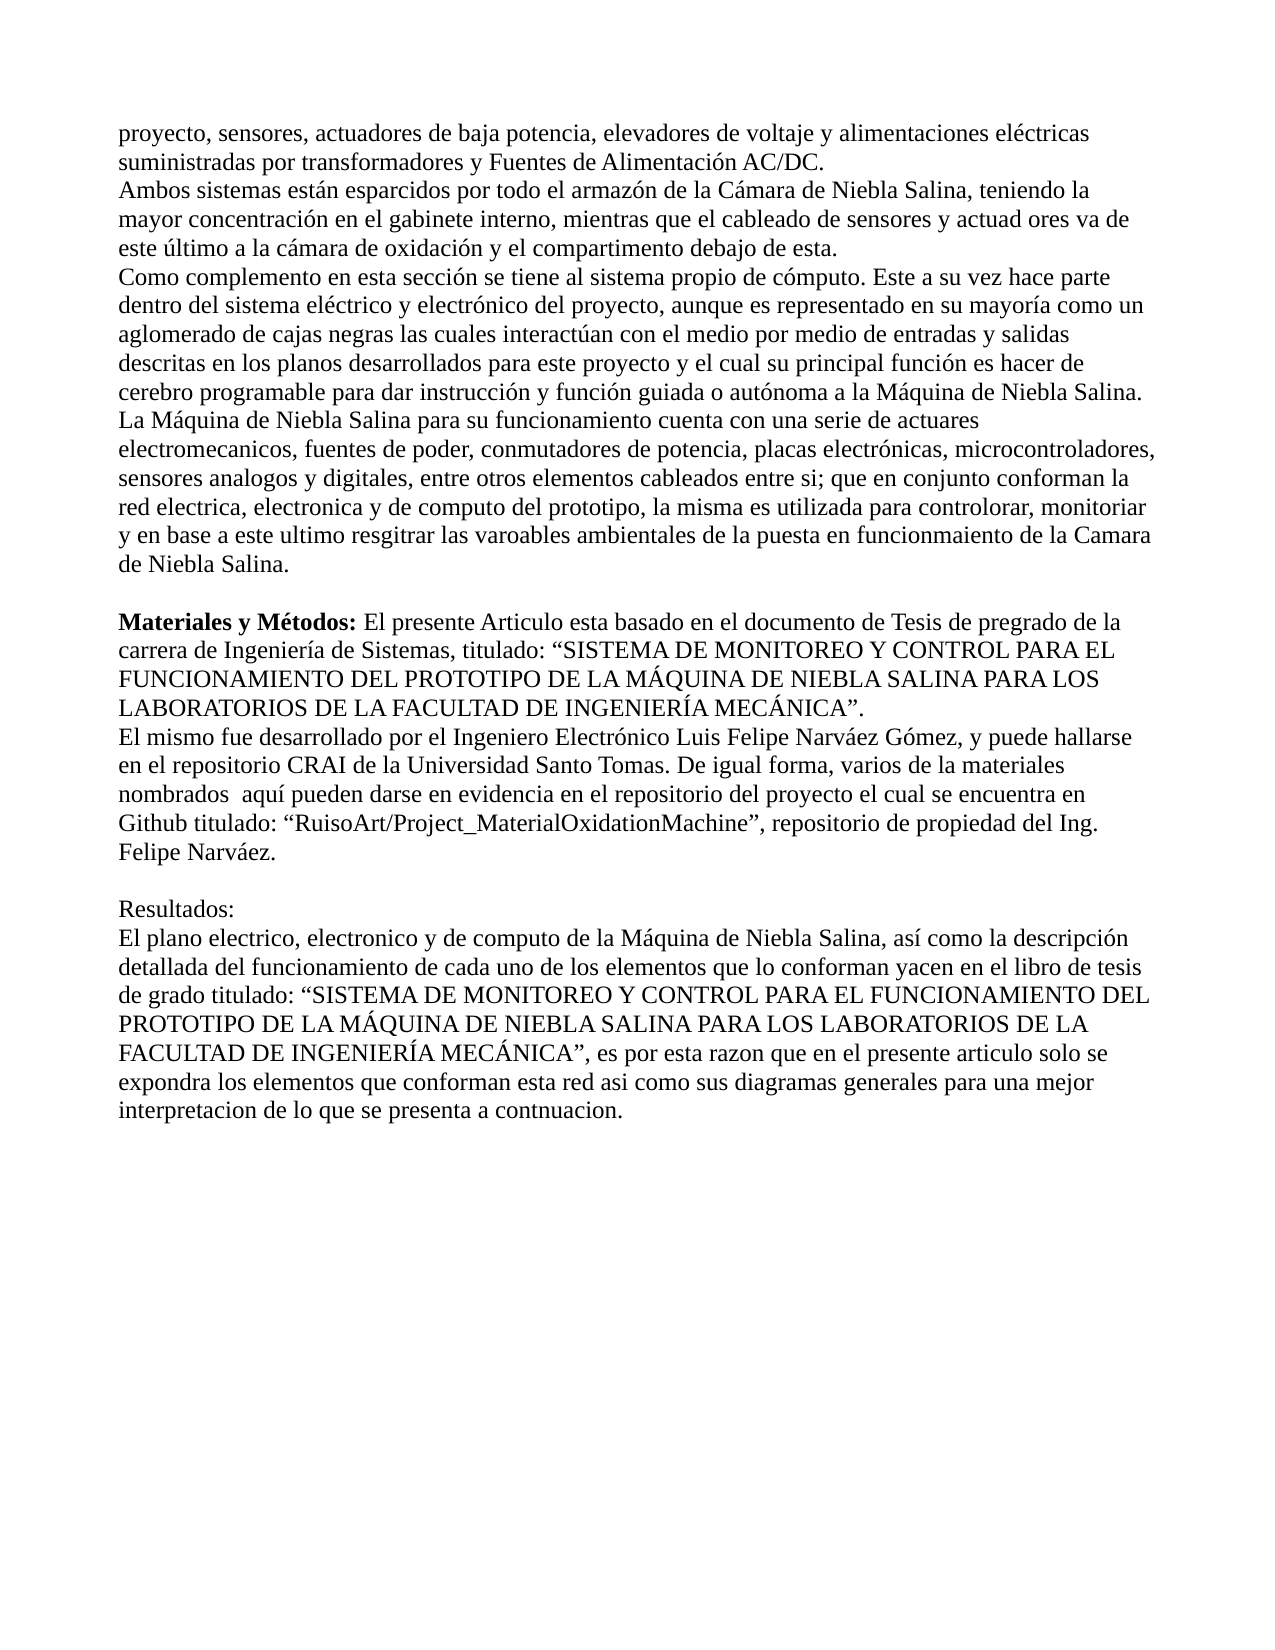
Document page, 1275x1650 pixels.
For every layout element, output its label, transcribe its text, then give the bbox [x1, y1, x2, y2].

text Como complemento en esta sección se tiene al sistema propio de cómputo. Este a su vez hace parte dentro del sistema eléctrico y electrónico del proyecto, aunque es representado en su mayoría como un aglomerado de cajas negras las cuales interactúan con el medio por medio de entradas y salidas descritas en los planos desarrollados para este proyecto y el cual su principal función es hacer de cerebro programable para dar instrucción y función guiada o autónoma a la Máquina de Niebla Salina. [118, 262, 1157, 406]
text La Máquina de Niebla Salina para su funcionamiento cuenta con una serie de actuares electromecanicos, fuentes de poder, conmutadores de potencia, placas electrónicas, microcontroladores, sensores analogos y digitales, entre otros elementos cableados entre si; que en conjunto conforman la red electrica, electronica y de computo del prototipo, la misma es utilizada para controlorar, monitoriar y en base a este ultimo resgitrar las varoables ambientales de la puesta en funcionmaiento de la Camara de Niebla Salina. [118, 406, 1157, 578]
text El mismo fue desarrollado por el Ingeniero Electrónico Luis Felipe Narváez Gómez, y puede hallarse en el repositorio CRAI de la Universidad Santo Tomas. De igual forma, varios de la materiales nombrados aquí pueden darse en evidencia en el repositorio del proyecto el cual se encuentra en Github titulado: “RuisoArt/Project_MaterialOxidationMachine”, repositorio de propiedad del Ing. Felipe Narváez. [118, 722, 1157, 866]
text Materiales y Métodos: El presente Articulo esta basado en el documento de Tesis de pregrado de la carrera de Ingeniería de Sistemas, titulado: “SISTEMA DE MONITOREO Y CONTROL PARA EL FUNCIONAMIENTO DEL PROTOTIPO DE LA MÁQUINA DE NIEBLA SALINA PARA LOS LABORATORIOS DE LA FACULTAD DE INGENIERÍA MECÁNICA”. [118, 607, 1157, 722]
text proyecto, sensores, actuadores de baja potencia, elevadores de voltaje y alimentaciones eléctricas suministradas por transformadores y Fuentes de Alimentación AC/DC. [118, 118, 1157, 176]
text Resultados: [118, 894, 1157, 923]
text Ambos sistemas están esparcidos por todo el armazón de la Cámara de Niebla Salina, teniendo la mayor concentración en el gabinete interno, mientras que el cableado de sensores y actuad ores va de este último a la cámara de oxidación y el compartimento debajo de esta. [118, 176, 1157, 262]
text El plano electrico, electronico y de computo de la Máquina de Niebla Salina, así como la descripción detallada del funcionamiento de cada uno de los elementos que lo conforman yacen en el libro de tesis de grado titulado: “SISTEMA DE MONITOREO Y CONTROL PARA EL FUNCIONAMIENTO DEL PROTOTIPO DE LA MÁQUINA DE NIEBLA SALINA PARA LOS LABORATORIOS DE LA FACULTAD DE INGENIERÍA MECÁNICA”, es por esta razon que en el presente articulo solo se expondra los elementos que conforman esta red asi como sus diagramas generales para una mejor interpretacion de lo que se presenta a contnuacion. [118, 923, 1157, 1124]
